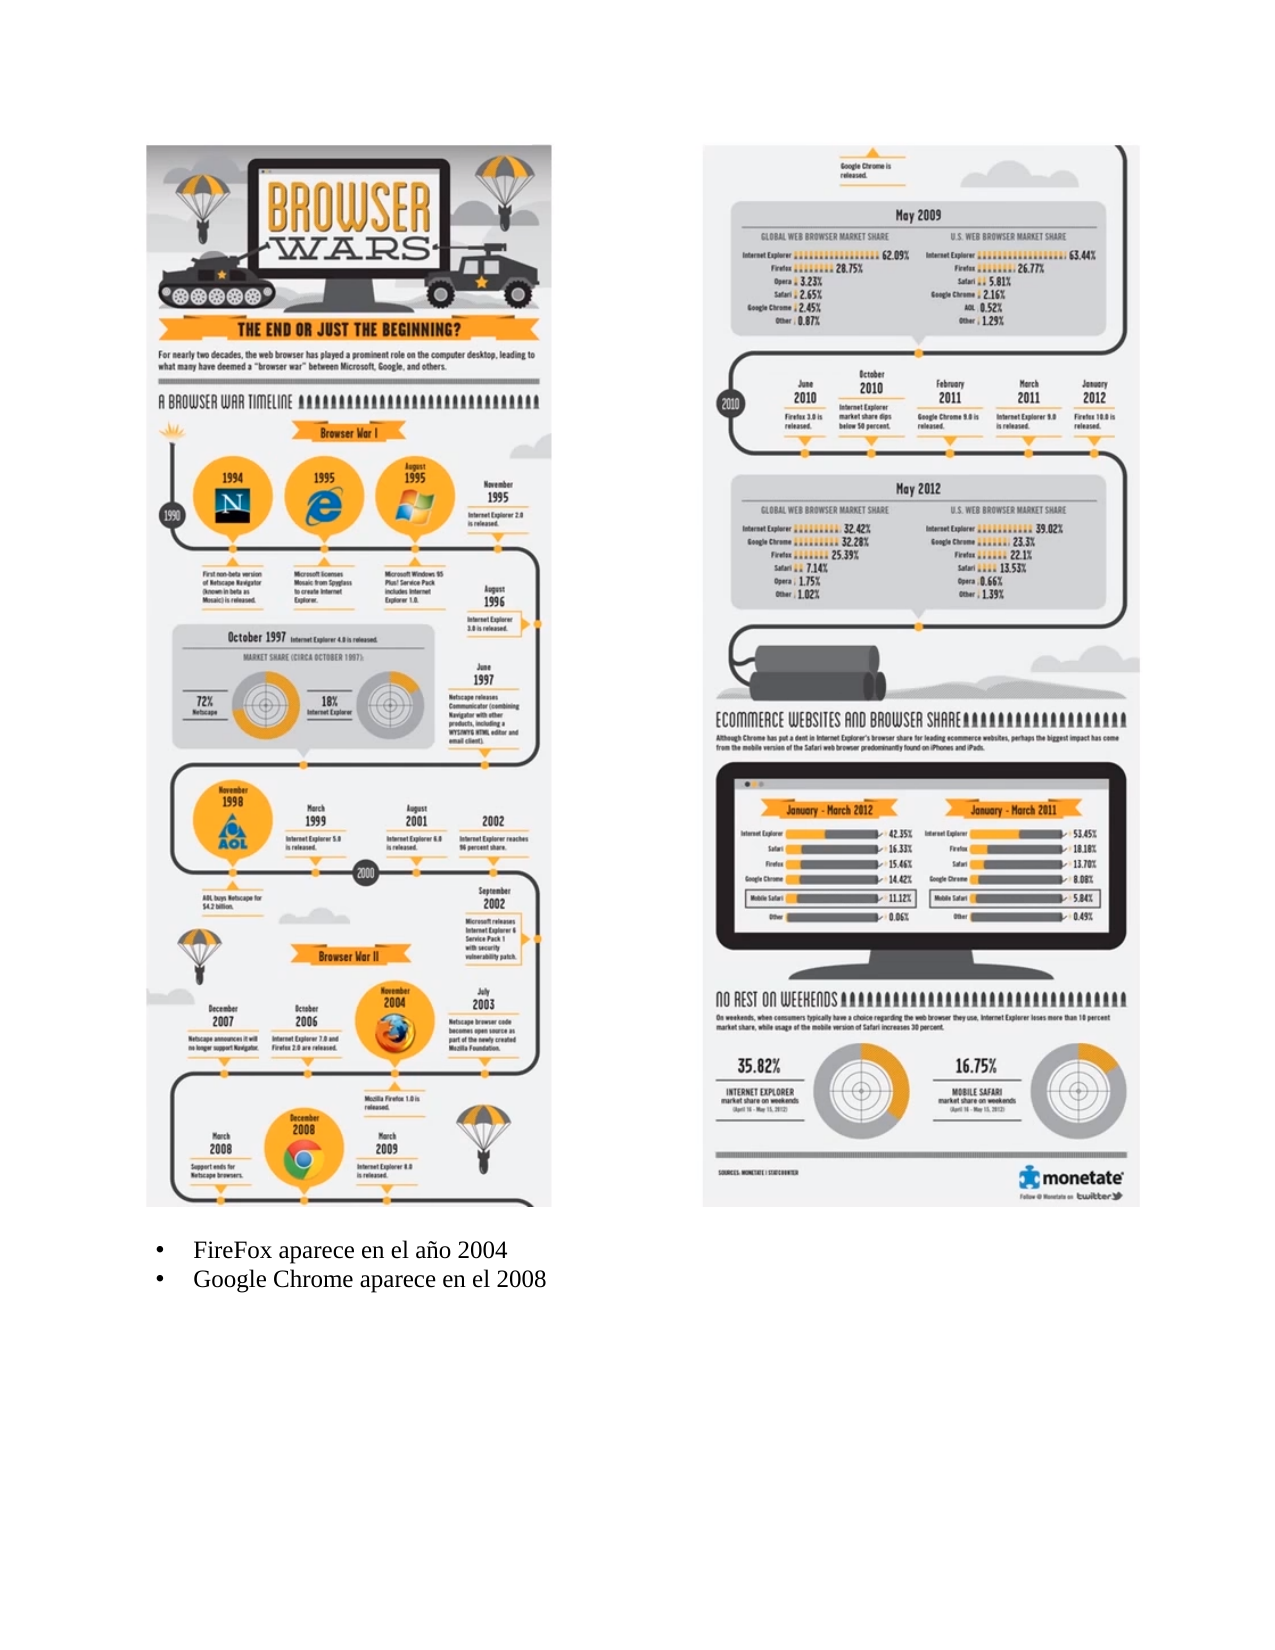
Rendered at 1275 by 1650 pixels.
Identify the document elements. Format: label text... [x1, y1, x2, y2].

list FireFox aparece en el año 2004 [156, 1236, 1157, 1264]
picture [118, 118, 1157, 1207]
list Google Chrome aparece en el 2008 [156, 1264, 1157, 1293]
